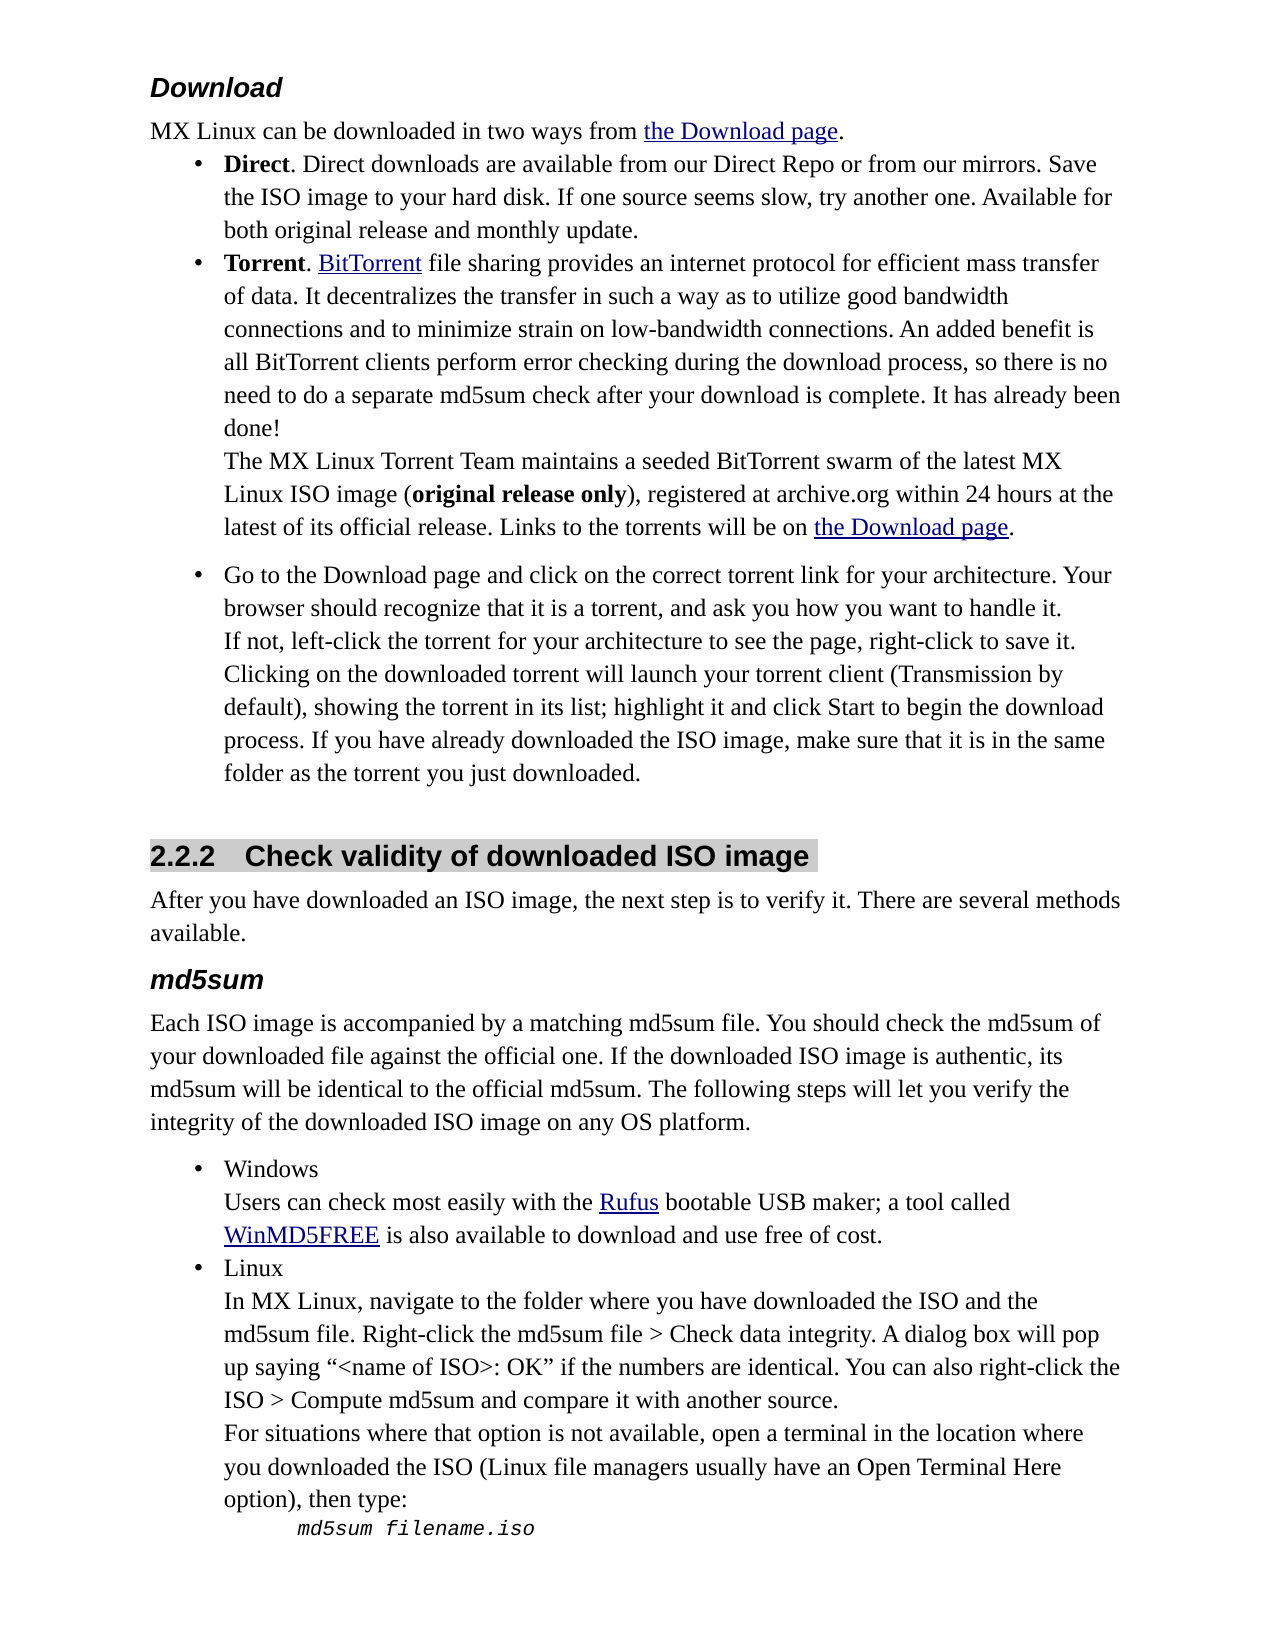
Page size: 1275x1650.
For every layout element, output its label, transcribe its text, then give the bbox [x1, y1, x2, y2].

list Windows [194, 1154, 1125, 1183]
list Direct. Direct downloads are available from our Direct Repo or from our mirrors. Save the ISO image to your hard disk. If one source seems slow, try another one. Available for both original release and monthly update. [194, 149, 1125, 244]
text Each ISO image is accompanied by a matching md5sum file. You should check the md5sum of your downloaded file against the official one. If the downloaded ISO image is authentic, its md5sum will be identical to the official md5sum. The following steps will let you verify the integrity of the downloaded ISO image on any OS platform. [150, 1008, 1125, 1136]
list Torrent. BitTorrent file sharing provides an internet protocol for efficient mass transfer of data. It decentralizes the transfer in such a way as to utilize good bandwidth connections and to minimize strain on low-bandwidth connections. An added benefit is all BitTorrent clients perform error checking during the download process, so there is no need to do a separate md5sum check after your download is complete. It has already been done! [194, 248, 1125, 442]
list Linux [194, 1253, 1125, 1282]
subtitle 2.2.2 Check validity of downloaded ISO image [150, 838, 1125, 872]
subtitle Download [150, 72, 1125, 103]
text MX Linux can be downloaded in two ways from the Download page. [150, 116, 1125, 145]
list In MX Linux, navigate to the folder where you have downloaded the ISO and the md5sum file. Right-click the md5sum file > Check data integrity. A dialog box will pop up saying “<name of ISO>: OK” if the numbers are identical. You can also right-click the ISO > Compute md5sum and compare it with another source. [194, 1286, 1125, 1414]
list Users can check most easily with the Rufus bootable USB maker; a tool called WinMD5FREE is also available to download and use free of cost. [194, 1187, 1125, 1249]
list For situations where that option is not available, open a terminal in the location where you downloaded the ISO (Linux file managers usually have an Open Terminal Here option), then type: [194, 1418, 1125, 1513]
list Go to the Download page and click on the correct torrent link for your architecture. Your browser should recognize that it is a torrent, and ask you how you want to handle it. [194, 560, 1125, 622]
list If not, left-click the torrent for your architecture to see the page, right-click to save it. Clicking on the downloaded torrent will launch your torrent client (Transmission by default), showing the torrent in its list; highlight it and click Start to begin the download process. If you have already downloaded the ISO image, make sure that it is in the same folder as the torrent you just downloaded. [194, 626, 1125, 787]
subtitle md5sum [150, 963, 1125, 995]
text After you have downloaded an ISO image, the next step is to verify it. There are several methods available. [150, 885, 1125, 947]
list md5sum filename.iso [268, 1518, 1125, 1541]
list The MX Linux Torrent Team maintains a seeded BitTorrent swarm of the latest MX Linux ISO image (original release only), registered at archive.org within 24 hours at the latest of its official release. Links to the torrents will be on the Download page. [194, 446, 1125, 541]
